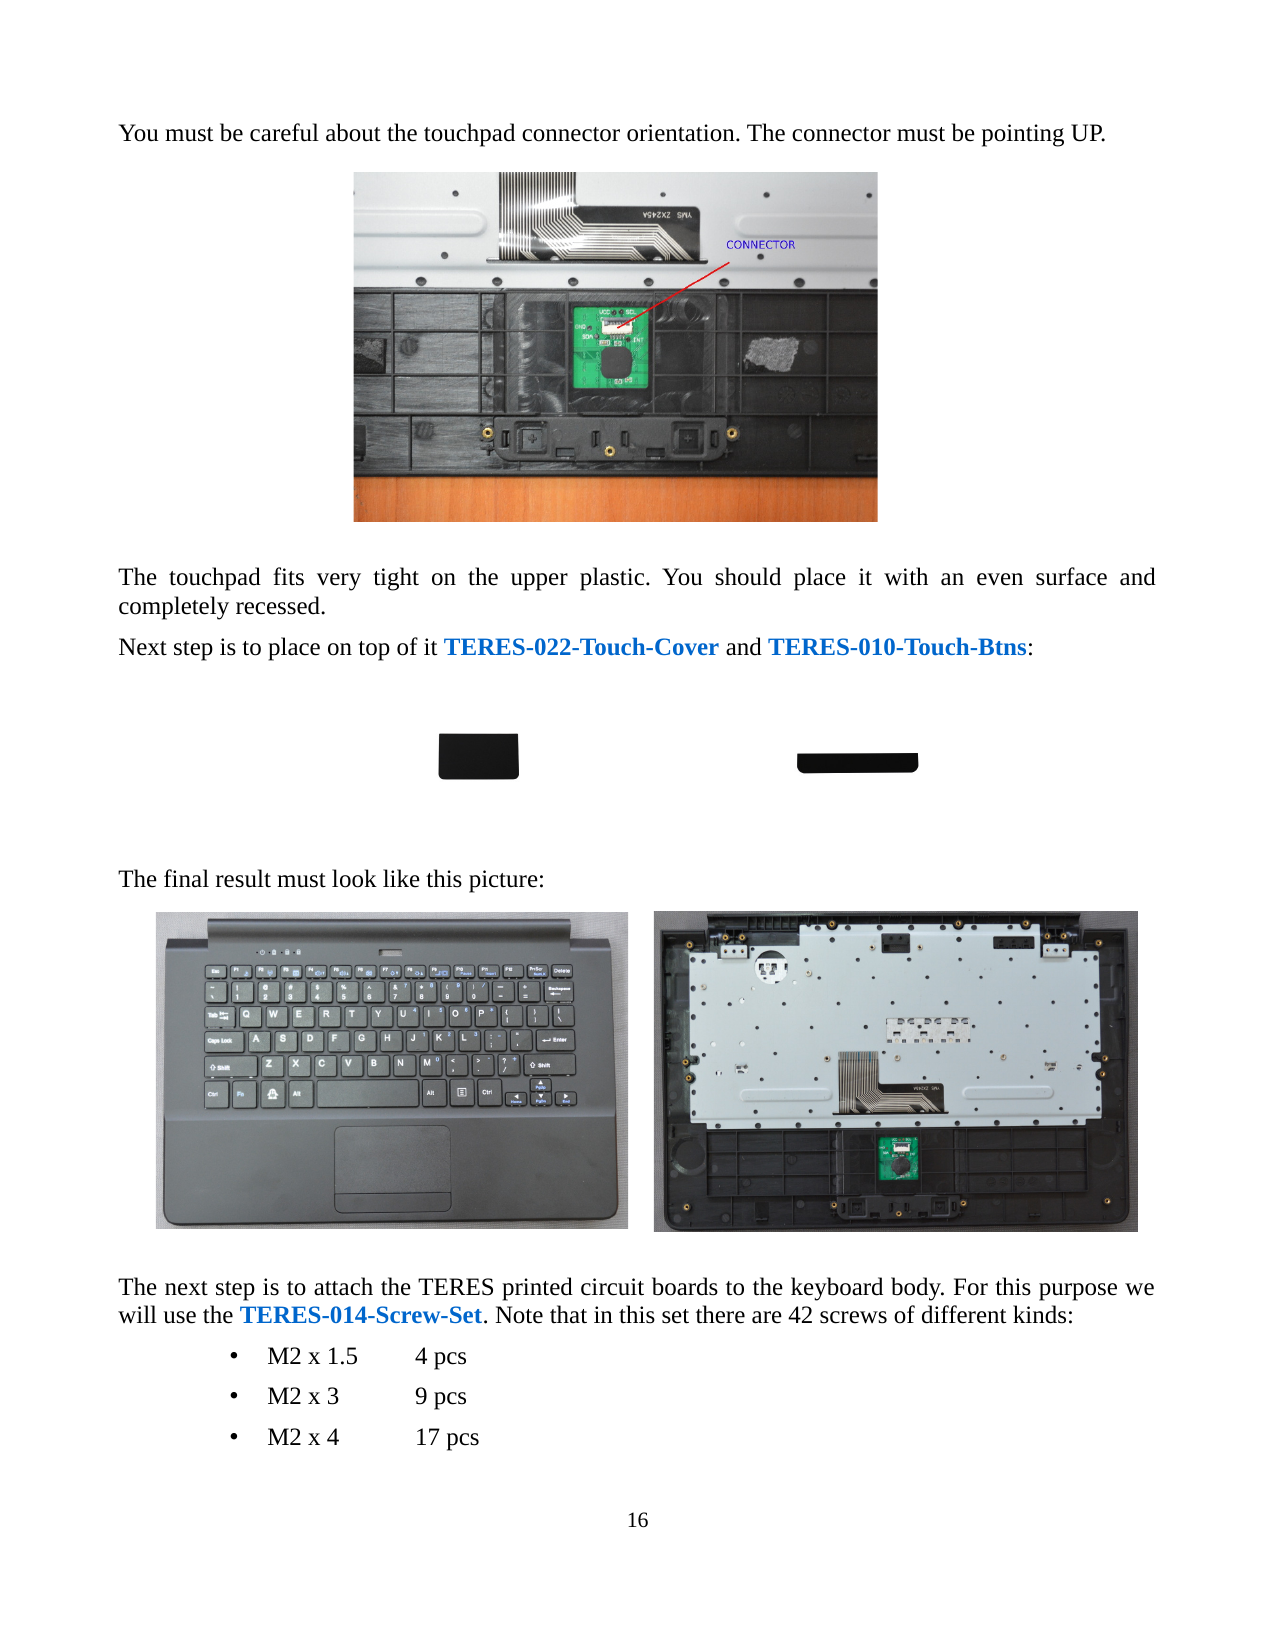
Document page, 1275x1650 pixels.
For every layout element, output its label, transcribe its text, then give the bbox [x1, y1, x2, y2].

text The final result must look like this picture: [118, 864, 1157, 893]
list M2 x 1.5 4 pcs [229, 1341, 1157, 1370]
list M2 x 3 9 pcs [229, 1381, 1157, 1410]
picture [343, 689, 614, 824]
text The next step is to attach the TERES printed circuit boards to the keyboard body. For this purpose we will use the TERES-014-Screw-Set. Note that in this set there are 42 screws of different kinds: [118, 1272, 1157, 1329]
picture [353, 172, 878, 522]
list M2 x 4 17 pcs [229, 1422, 1157, 1451]
picture [722, 696, 993, 817]
text You must be careful about the touchpad connector orientation. The connector must be pointing UP. [118, 118, 1157, 147]
picture [653, 911, 1138, 1232]
text The touchpad fits very tight on the upper plastic. You should place it with an even surface and completely recessed. [118, 562, 1157, 620]
picture [155, 912, 629, 1229]
text Next step is to place on top of it TERES-022-Touch-Cover and TERES-010-Touch-Btns: [118, 632, 1157, 660]
